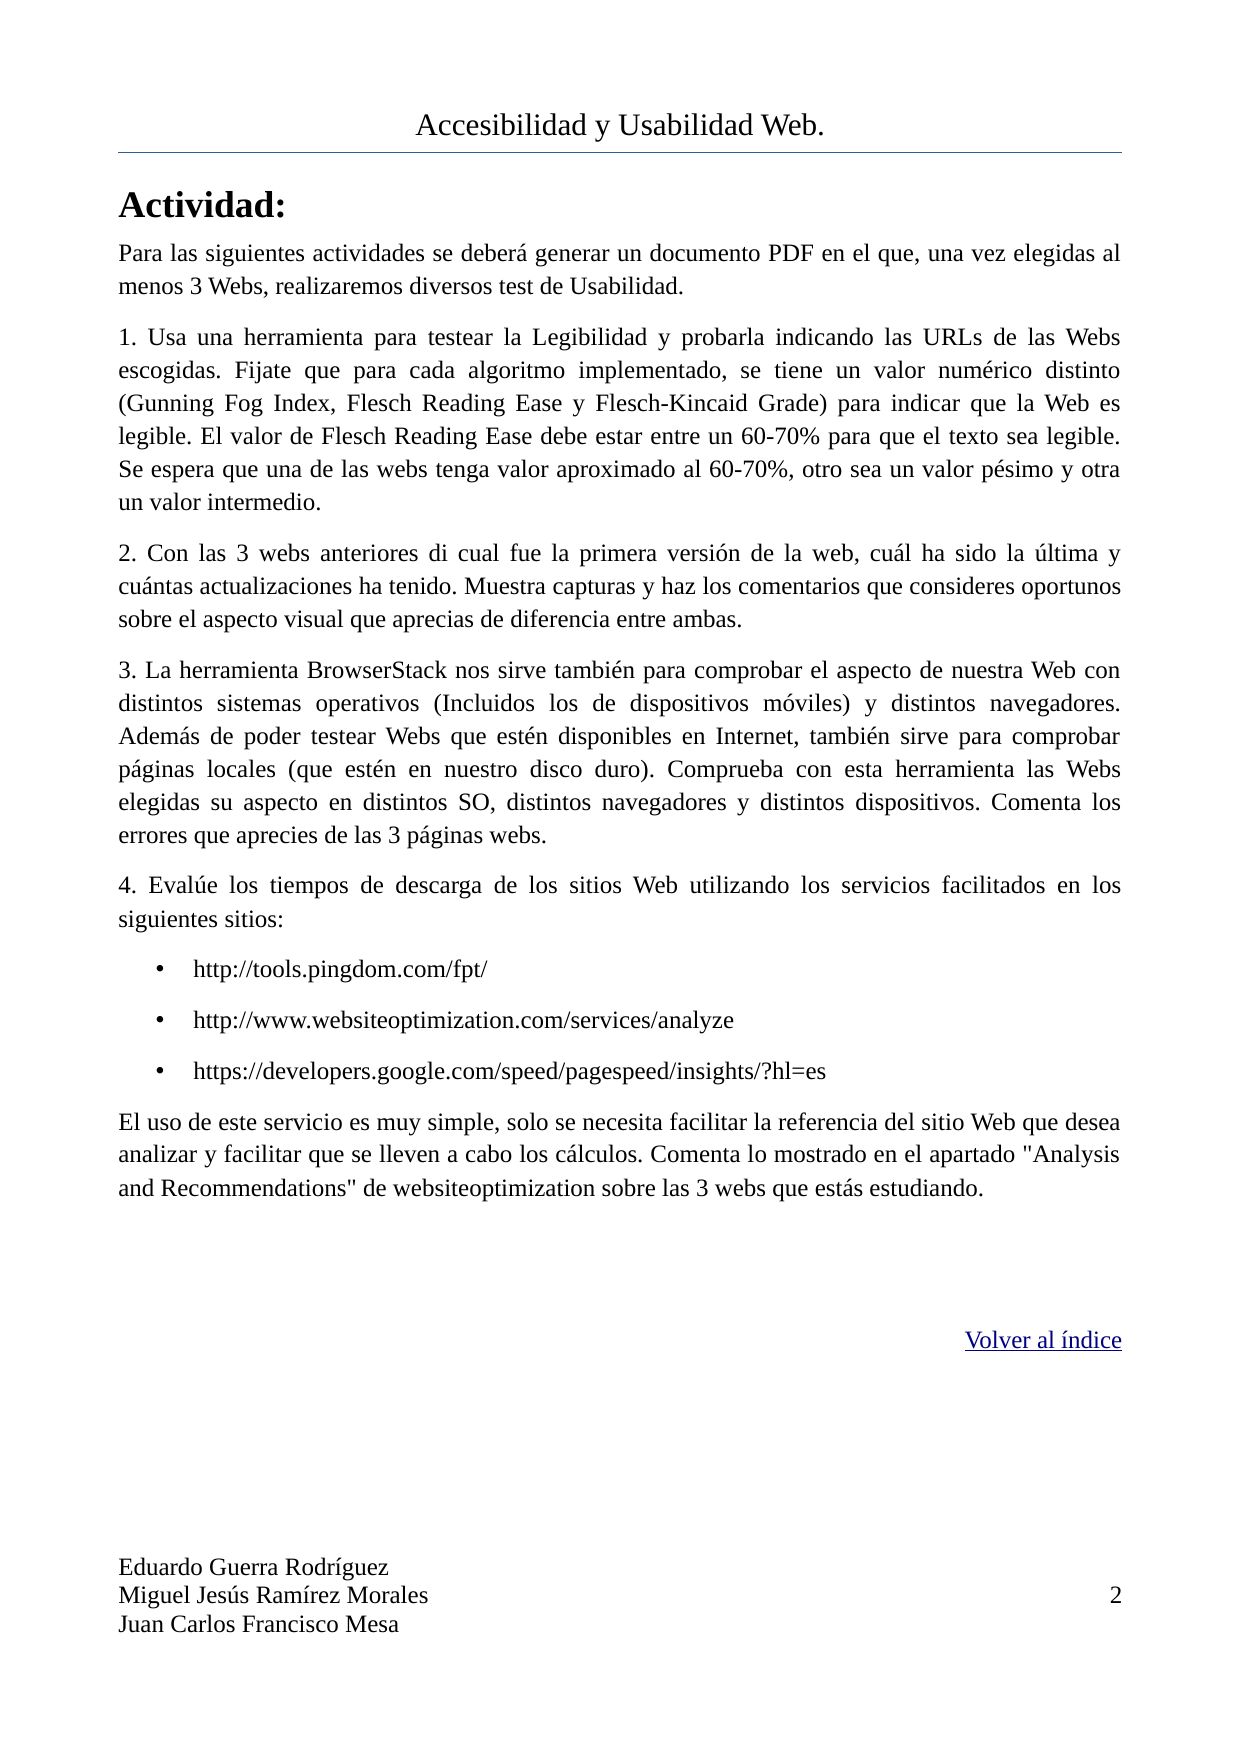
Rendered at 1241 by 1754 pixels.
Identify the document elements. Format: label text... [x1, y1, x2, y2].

list http://tools.pingdom.com/fpt/ [156, 954, 1122, 983]
text El uso de este servicio es muy simple, solo se necesita facilitar la referencia del sitio Web que desea analizar y facilitar que se lleven a cabo los cálculos. Comenta lo mostrado en el apartado "Analysis and Recommendations" de websiteoptimization sobre las 3 webs que estás estudiando. [118, 1107, 1122, 1201]
list https://developers.google.com/speed/pagespeed/insights/?hl=es [156, 1056, 1122, 1084]
text 2. Con las 3 webs anteriores di cual fue la primera versión de la web, cuál ha sido la última y cuántas actualizaciones ha tenido. Muestra capturas y haz los comentarios que consideres oportunos sobre el aspecto visual que aprecias de diferencia entre ambas. [118, 538, 1122, 633]
text 4. Evalúe los tiempos de descarga de los sitios Web utilizando los servicios facilitados en los siguientes sitios: [118, 871, 1122, 932]
text 3. La herramienta BrowserStack nos sirve también para comprobar el aspecto de nuestra Web con distintos sistemas operativos (Incluidos los de dispositivos móviles) y distintos navegadores. Además de poder testear Webs que estén disponibles en Internet, también sirve para comprobar páginas locales (que estén en nuestro disco duro). Comprueba con esta herramienta las Webs elegidas su aspecto en distintos SO, distintos navegadores y distintos dispositivos. Comenta los errores que aprecies de las 3 páginas webs. [118, 655, 1122, 849]
subtitle Actividad: [118, 183, 1122, 226]
text 1. Usa una herramienta para testear la Legibilidad y probarla indicando las URLs de las Webs escogidas. Fijate que para cada algoritmo implementado, se tiene un valor numérico distinto (Gunning Fog Index, Flesch Reading Ease y Flesch-Kincaid Grade) para indicar que la Web es legible. El valor de Flesch Reading Ease debe estar entre un 60-70% para que el texto sea legible. Se espera que una de las webs tenga valor aproximado al 60-70%, otro sea un valor pésimo y otra un valor intermedio. [118, 322, 1122, 516]
list http://www.websiteoptimization.com/services/analyze [156, 1005, 1122, 1034]
text Volver al índice [118, 1325, 1122, 1353]
text Para las siguientes actividades se deberá generar un documento PDF en el que, una vez elegidas al menos 3 Webs, realizaremos diversos test de Usabilidad. [118, 238, 1122, 300]
